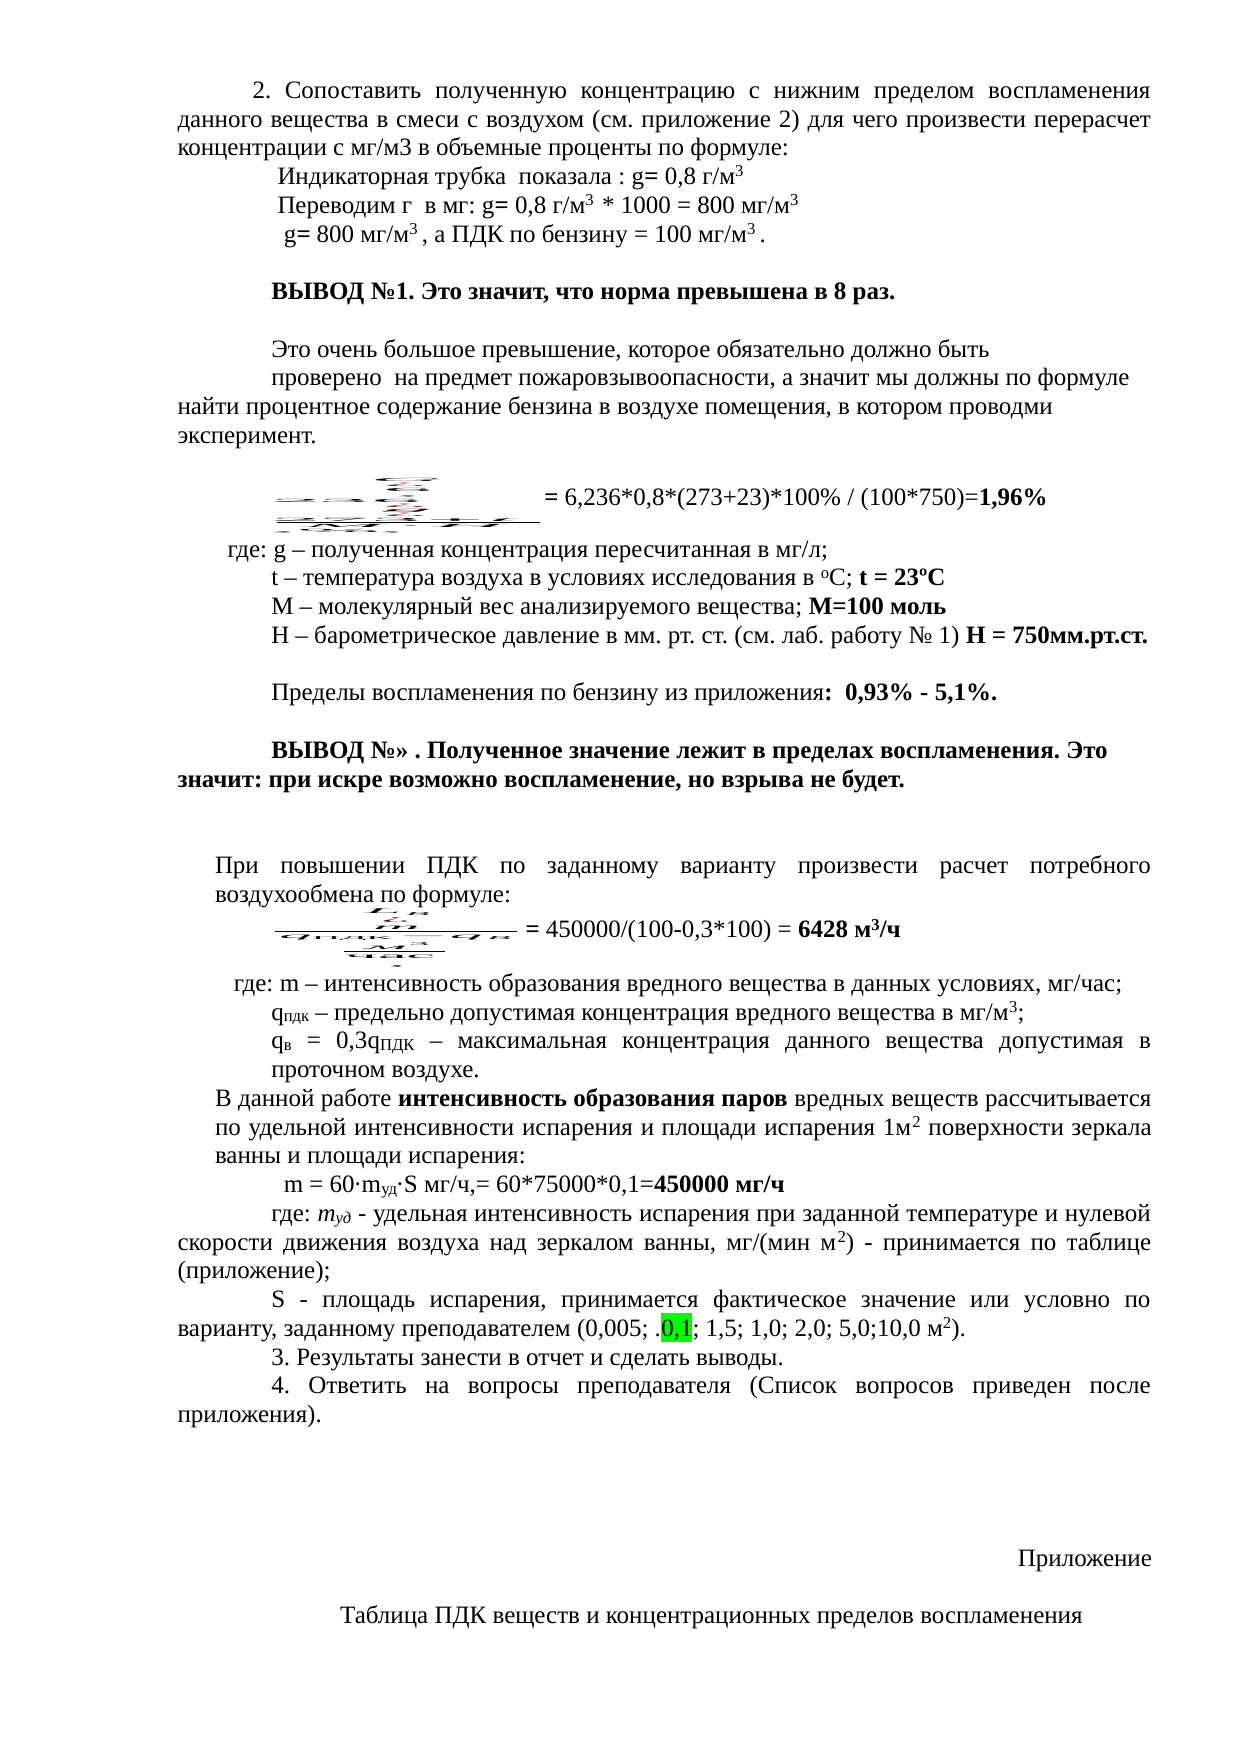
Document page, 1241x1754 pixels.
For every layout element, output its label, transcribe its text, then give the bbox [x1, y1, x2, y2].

text М – молекулярный вес анализируемого вещества; М=100 моль [177, 591, 1152, 620]
text проверено на предмет пожаровзывоопасности, а значит мы должны по формуле найти процентное содержание бензина в воздухе помещения, в котором проводми эксперимент. [177, 362, 1152, 449]
text m = 60·mуд·S мг/ч,= 60*75000*0,1=450000 мг/ч [177, 1169, 1152, 1198]
text 4. Ответить на вопросы преподавателя (Список вопросов приведен после приложения). [177, 1370, 1152, 1428]
text ВЫВОД №1. Это значит, что норма превышена в 8 раз. [177, 276, 1152, 305]
text Индикаторная трубка показала : g= 0,8 г/м3 [177, 161, 1152, 190]
text ВЫВОД №» . Полученное значение лежит в пределах воспламенения. Это значит: при искре возможно воспламенение, но взрыва не будет. [177, 735, 1152, 792]
text 2. Сопоставить полученную концентрацию с нижним пределом воспламенения данного вещества в смеси с воздухом (см. приложение 2) для чего произвести перерасчет концентрации с мг/м3 в объемные проценты по формуле: [177, 75, 1152, 161]
text 3. Результаты занести в отчет и сделать выводы. [177, 1342, 1152, 1370]
text где: mуд - удельная интенсивность испарения при заданной температуре и нулевой скорости движения воздуха над зеркалом ванны, мг/(мин м2) - принимается по таблице (приложение); [177, 1198, 1152, 1284]
text где: m – интенсивность образования вредного вещества в данных условиях, мг/час; [177, 968, 1152, 997]
text qпдк – предельно допустимая концентрация вредного вещества в мг/м3; [271, 997, 1152, 1025]
text Пределы воспламенения по бензину из приложения: 0,93% - 5,1%. [177, 677, 1152, 706]
text где: g – полученная концентрация пересчитанная в мг/л; [177, 534, 1152, 562]
text S - площадь испарения, принимается фактическое значение или условно по варианту, заданному преподавателем (0,005; .0,1; 1,5; 1,0; 2,0; 5,0;10,0 м2). [177, 1284, 1152, 1342]
subtitle Приложение [177, 1543, 1152, 1572]
text Это очень большое превышение, которое обязательно должно быть [177, 334, 1152, 362]
text Н – барометрическое давление в мм. рт. ст. (см. лаб. работу № 1) H = 750мм.рт.ст. [177, 620, 1152, 649]
text В данной работе интенсивность образования паров вредных веществ рассчитывается по удельной интенсивности испарения и площади испарения 1м2 поверхности зеркала ванны и площади испарения: [215, 1083, 1152, 1169]
text = 450000/(100-0,3*100) = 6428 м3/ч [177, 907, 1152, 968]
text Переводим г в мг: g= 0,8 г/м3 * 1000 = 800 мг/м3 [177, 190, 1152, 219]
text qв = 0,3qПДК – максимальная концентрация данного вещества допустимая в проточном воздухе. [271, 1025, 1152, 1083]
text = 6,236*0,8*(273+23)*100% / (100*750)=1,96% [177, 477, 1152, 534]
text t – температура воздуха в условиях исследования в оС; t = 23ºС [177, 562, 1152, 591]
text Таблица ПДК веществ и концентрационных пределов воспламенения [177, 1600, 1152, 1629]
text g= 800 мг/м3 , а ПДК по бензину = 100 мг/м3 . [177, 219, 1152, 247]
text При повышении ПДК по заданному варианту произвести расчет потребного воздухообмена по формуле: [215, 850, 1152, 907]
